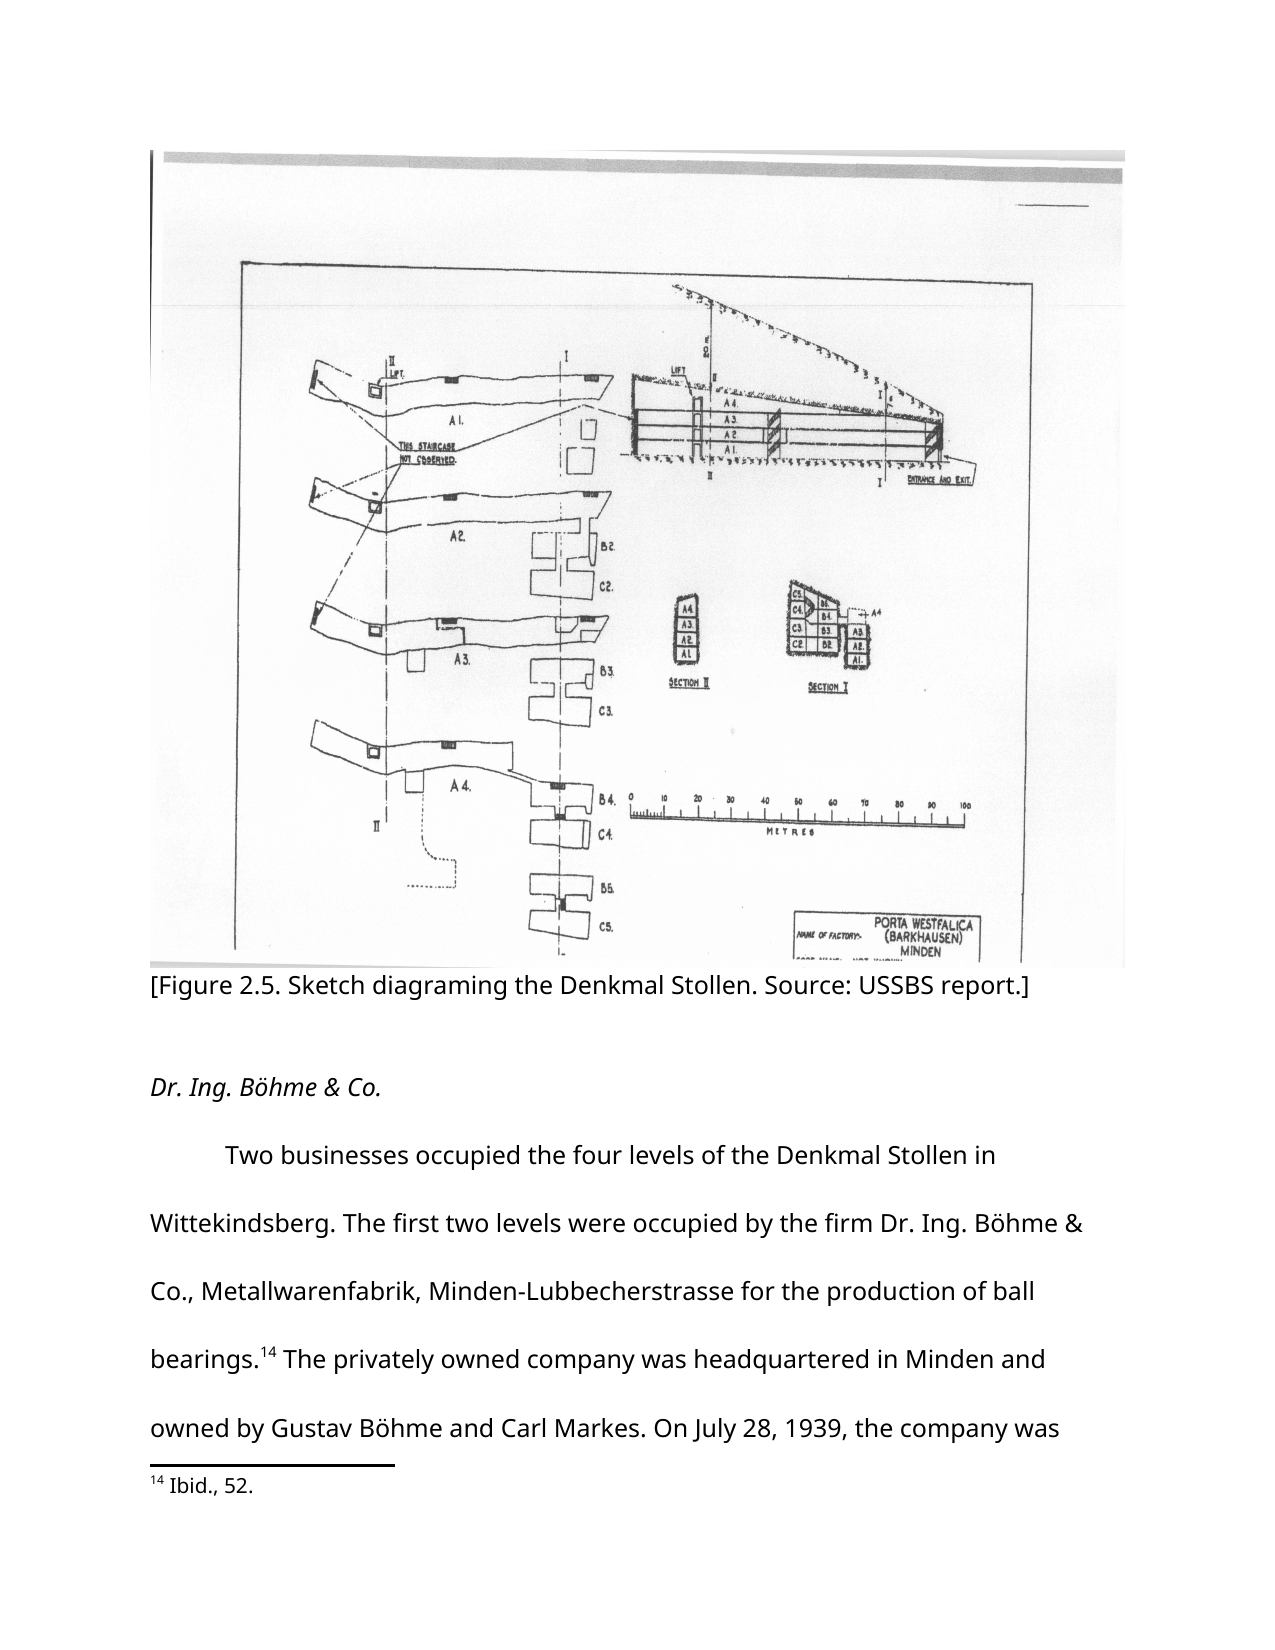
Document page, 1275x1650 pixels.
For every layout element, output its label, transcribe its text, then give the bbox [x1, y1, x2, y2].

text Dr. Ing. Böhme & Co. [150, 1070, 1125, 1104]
text [Figure 2.5. Sketch diagraming the Denkmal Stollen. Source: USSBS report.] [150, 968, 1125, 1002]
text Ibid., 52. [150, 1472, 1125, 1500]
text Two businesses occupied the four levels of the Denkmal Stollen in Wittekindsberg. The first two levels were occupied by the firm Dr. Ing. Böhme & Co., Metallwarenfabrik, Minden-Lubbecherstrasse for the production of ball bearings. The privately owned company was headquartered in Minden and owned by Gustav Böhme and Carl Markes. On July 28, 1939, the company was [150, 1138, 1125, 1444]
picture [150, 150, 1125, 968]
